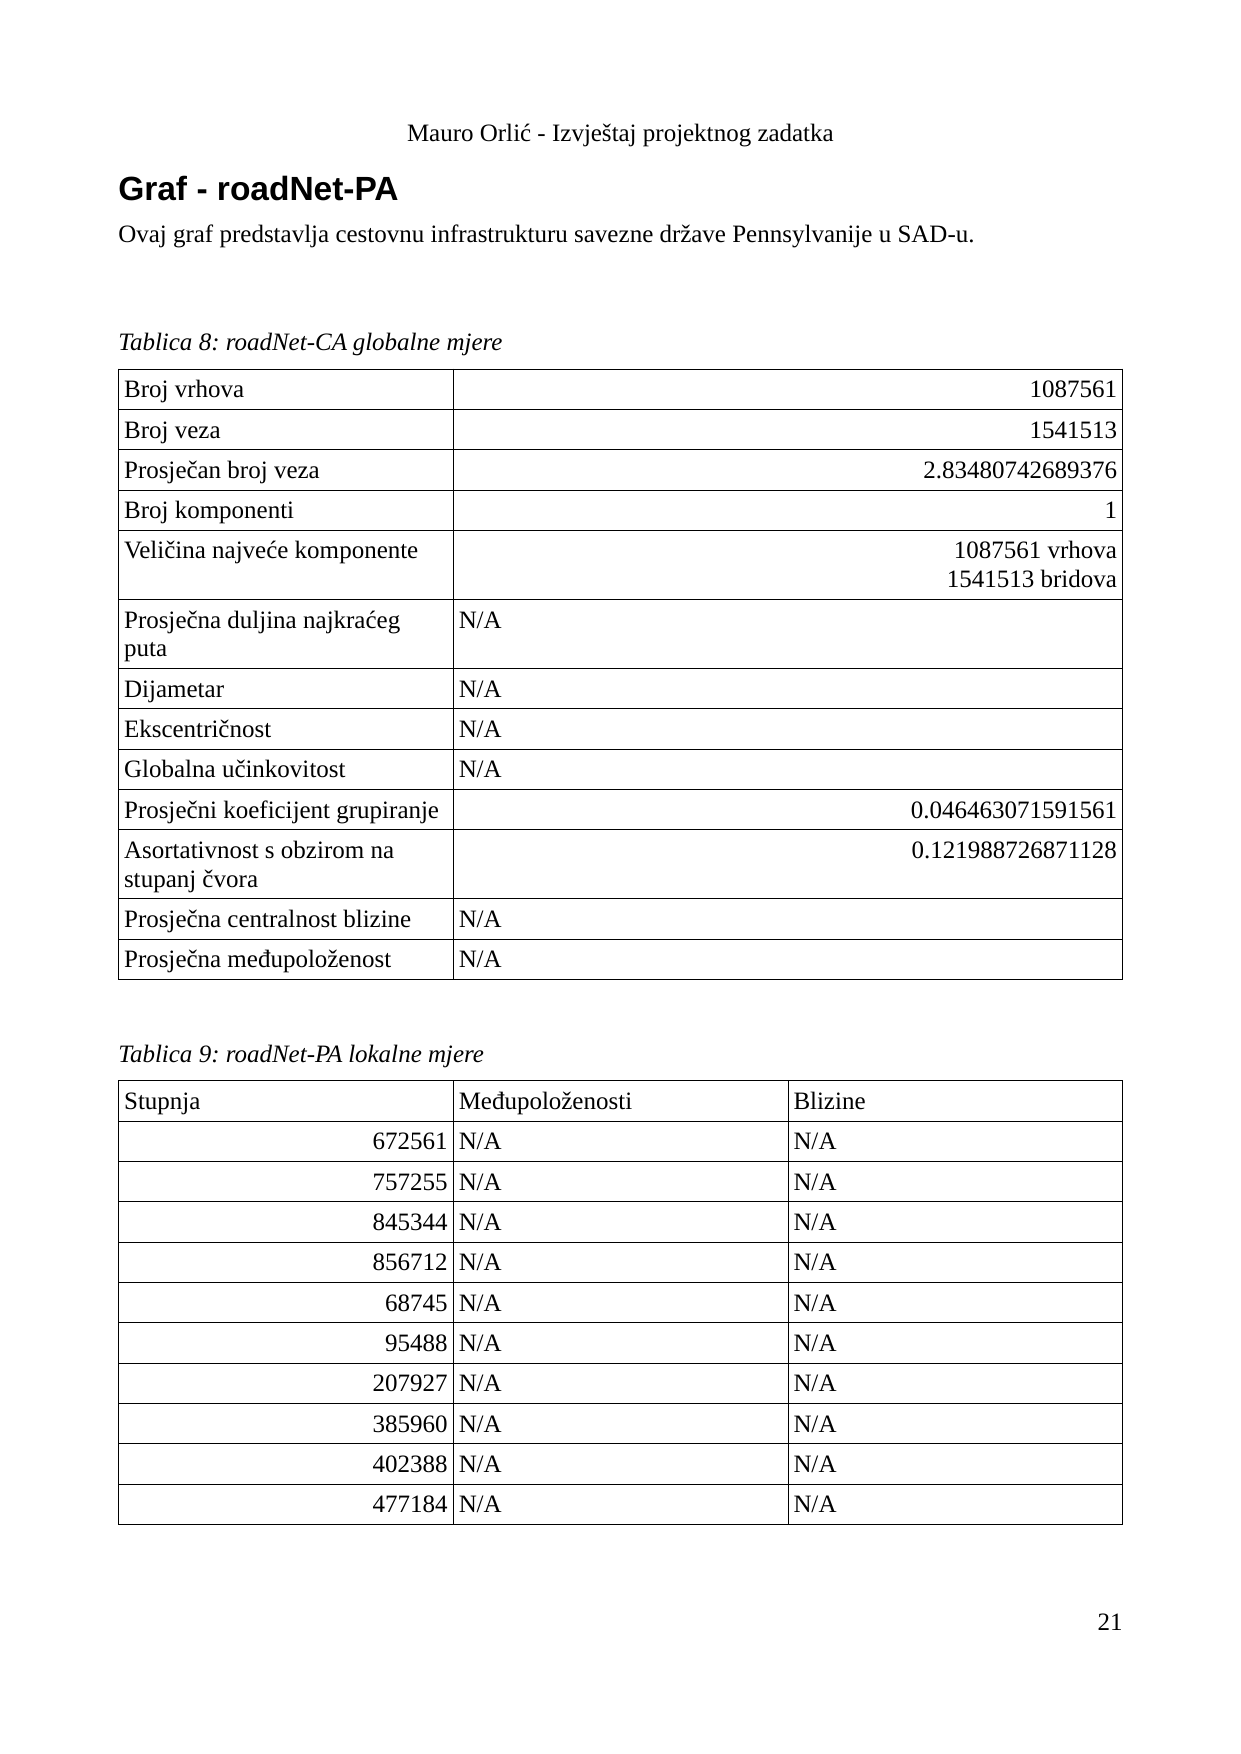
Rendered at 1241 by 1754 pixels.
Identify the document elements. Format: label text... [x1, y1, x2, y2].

table_header Međupoloženosti [454, 1081, 788, 1121]
table_cell N/A [454, 1364, 788, 1403]
table_cell N/A [454, 750, 1122, 789]
table_cell N/A [454, 1162, 788, 1201]
table_cell Veličina najveće komponente [119, 531, 453, 599]
table_cell N/A [454, 1404, 788, 1443]
table_cell Asortativnost s obzirom na stupanj čvora [119, 830, 453, 898]
table_cell 95488 [119, 1323, 453, 1362]
table_cell Broj veza [119, 410, 453, 449]
table_cell 207927 [119, 1364, 453, 1403]
table_cell N/A [454, 1485, 788, 1524]
table_cell 1 [454, 491, 1122, 530]
table_cell 477184 [119, 1485, 453, 1524]
table_cell N/A [454, 600, 1122, 668]
table_cell N/A [454, 1202, 788, 1242]
table_cell 856712 [119, 1243, 453, 1282]
text Tablica 9: roadNet-PA lokalne mjere [118, 1039, 1122, 1068]
table_cell Globalna učinkovitost [119, 750, 453, 789]
table_header 1087561 [454, 370, 1122, 409]
table_cell N/A [454, 1122, 788, 1161]
table_cell N/A [789, 1485, 1122, 1524]
table_cell N/A [789, 1364, 1122, 1403]
table_cell N/A [454, 940, 1122, 979]
text Ovaj graf predstavlja cestovnu infrastrukturu savezne države Pennsylvanije u SAD-u. [118, 219, 1122, 248]
table_cell N/A [454, 899, 1122, 938]
table_cell Prosječan broj veza [119, 450, 453, 489]
table_cell N/A [789, 1122, 1122, 1161]
table_cell N/A [789, 1162, 1122, 1201]
table_cell N/A [789, 1283, 1122, 1322]
table_cell Prosječna centralnost blizine [119, 899, 453, 938]
table_cell 0.121988726871128 [454, 830, 1122, 898]
table_header Blizine [789, 1081, 1122, 1121]
table_cell 1541513 [454, 410, 1122, 449]
subtitle Graf - roadNet-PA [118, 168, 1122, 207]
table_cell Prosječna međupoloženost [119, 940, 453, 979]
table_cell Prosječni koeficijent grupiranje [119, 790, 453, 829]
table_cell 385960 [119, 1404, 453, 1443]
table_cell N/A [454, 1283, 788, 1322]
table_cell N/A [454, 1323, 788, 1362]
table_cell 0.046463071591561 [454, 790, 1122, 829]
table_cell 2.83480742689376 [454, 450, 1122, 489]
table_cell N/A [789, 1404, 1122, 1443]
table_cell 757255 [119, 1162, 453, 1201]
table_cell 68745 [119, 1283, 453, 1322]
table_cell Dijametar [119, 669, 453, 708]
table_cell 672561 [119, 1122, 453, 1161]
table_cell N/A [454, 709, 1122, 748]
table_cell N/A [789, 1243, 1122, 1282]
table_cell Broj komponenti [119, 491, 453, 530]
table_cell Ekscentričnost [119, 709, 453, 748]
table_cell N/A [789, 1323, 1122, 1362]
table_cell N/A [454, 669, 1122, 708]
table_cell N/A [789, 1444, 1122, 1483]
table_cell 845344 [119, 1202, 453, 1242]
table_cell 402388 [119, 1444, 453, 1483]
text Tablica 8: roadNet-CA globalne mjere [118, 327, 1122, 356]
table_header Stupnja [119, 1081, 453, 1121]
table_cell 1087561 vrhova 1541513 bridova [454, 531, 1122, 599]
table_cell N/A [789, 1202, 1122, 1242]
table_cell Prosječna duljina najkraćeg puta [119, 600, 453, 668]
table_cell N/A [454, 1444, 788, 1483]
table_cell N/A [454, 1243, 788, 1282]
table_header Broj vrhova [119, 370, 453, 409]
